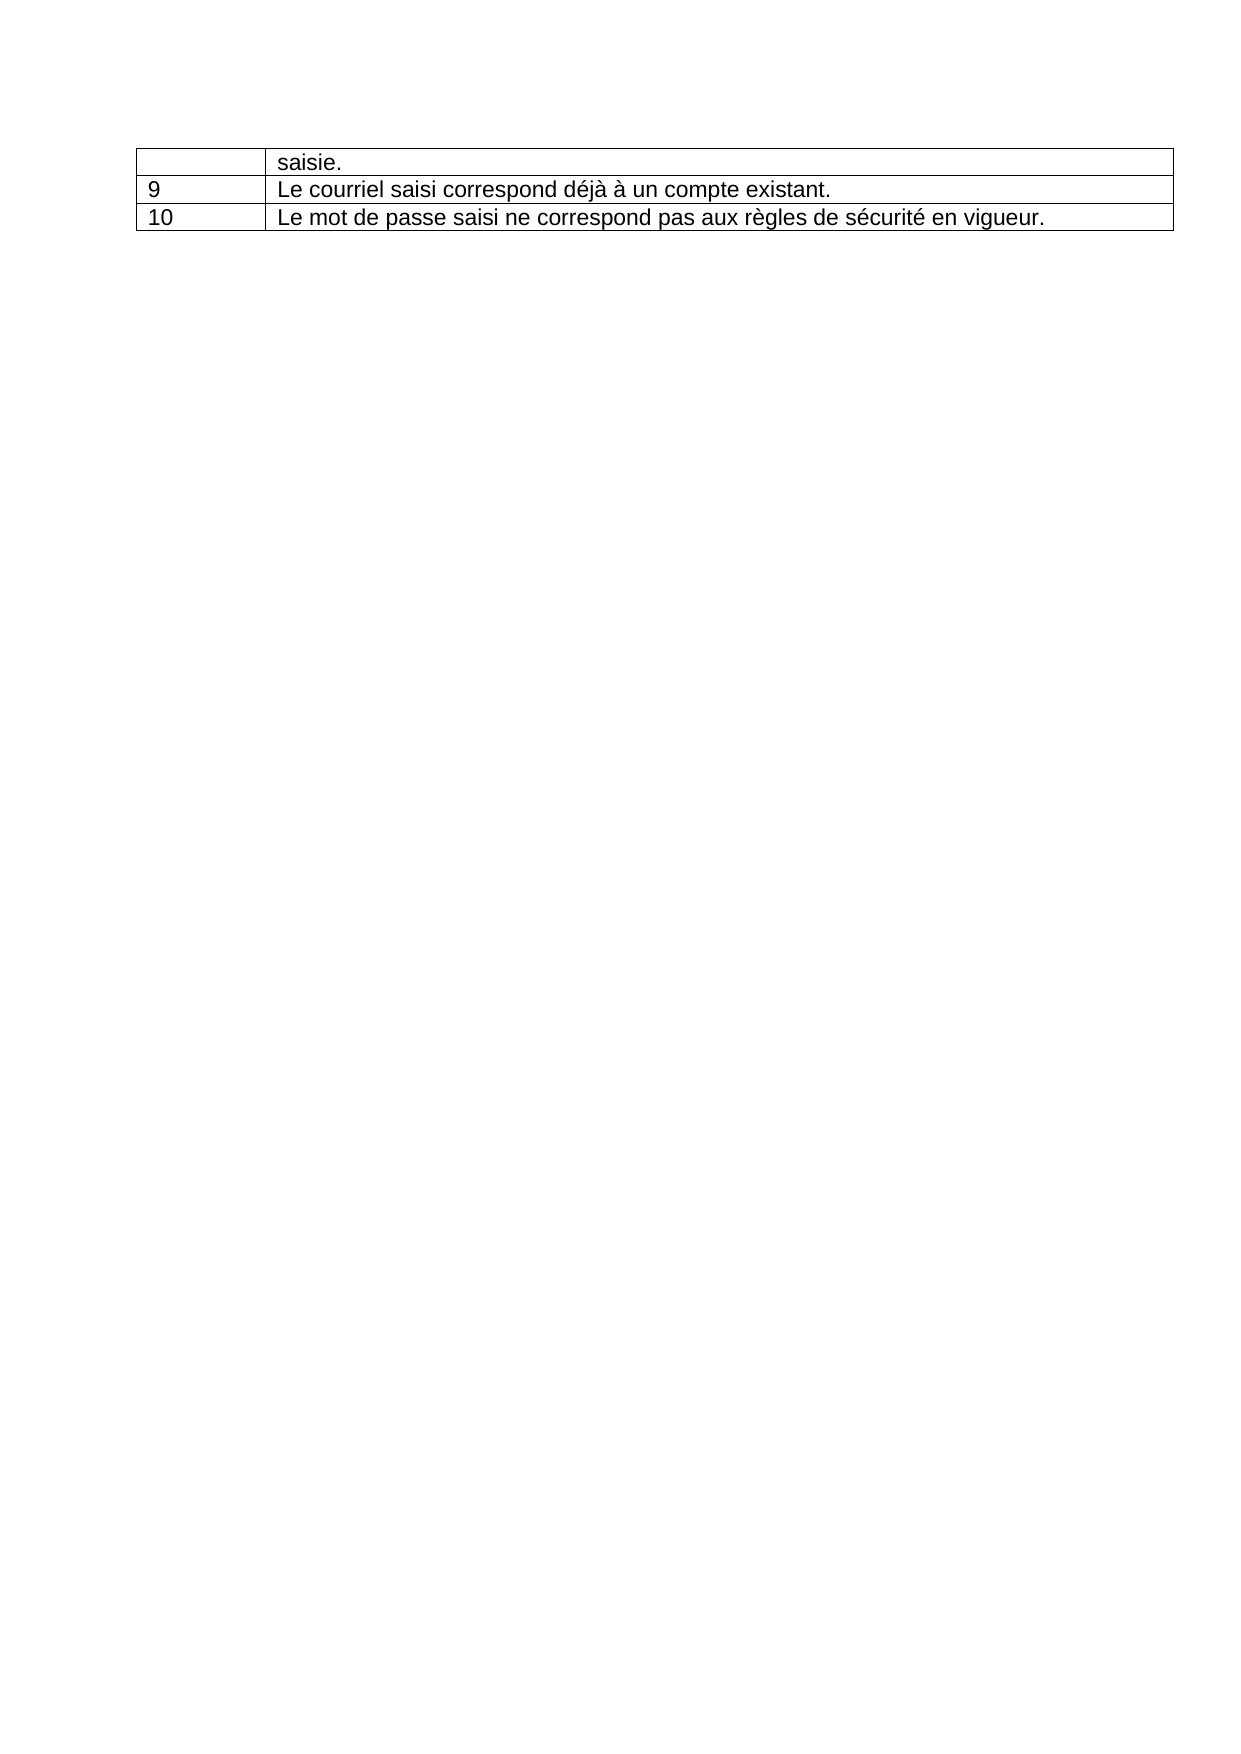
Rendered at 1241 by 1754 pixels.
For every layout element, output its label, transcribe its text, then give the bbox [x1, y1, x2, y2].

table_cell Le mot de passe saisi ne correspond pas aux règles de sécurité en vigueur. [266, 204, 1173, 230]
table_cell Le courriel saisi correspond déjà à un compte existant. [266, 176, 1173, 202]
table_cell 9 [137, 176, 265, 202]
table_cell 10 [137, 204, 265, 230]
table_cell saisie. [266, 149, 1173, 175]
table_cell [137, 149, 265, 175]
